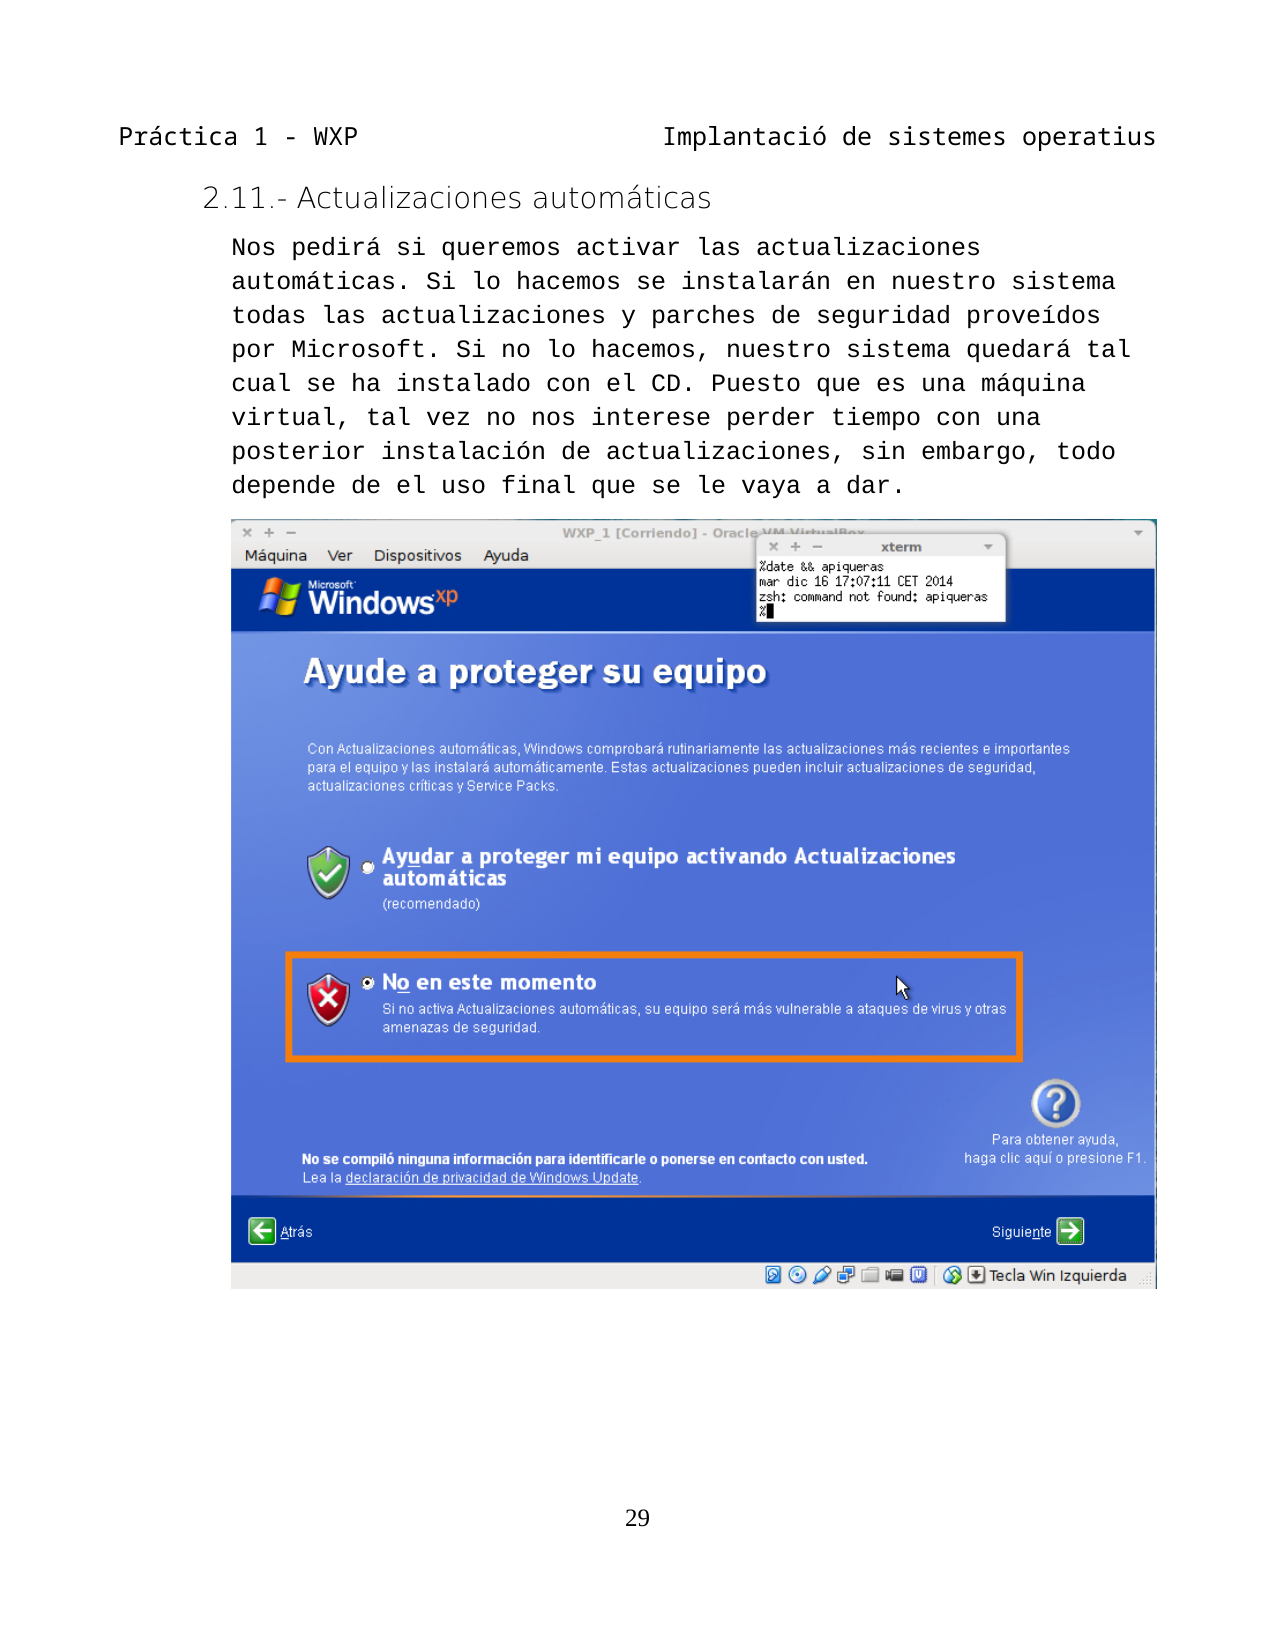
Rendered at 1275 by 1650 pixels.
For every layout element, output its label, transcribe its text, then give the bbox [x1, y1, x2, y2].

picture [231, 519, 1157, 1289]
list Actualizaciones automáticas [193, 182, 1157, 216]
text Nos pedirá si queremos activar las actualizaciones automáticas. Si lo hacemos se instalarán en nuestro sistema todas las actualizaciones y parches de seguridad proveídos por Microsoft. Si no lo hacemos, nuestro sistema quedará tal cual se ha instalado con el CD. Puesto que es una máquina virtual, tal vez no nos interese perder tiempo con una posterior instalación de actualizaciones, sin embargo, todo depende de el uso final que se le vaya a dar. [231, 235, 1157, 501]
